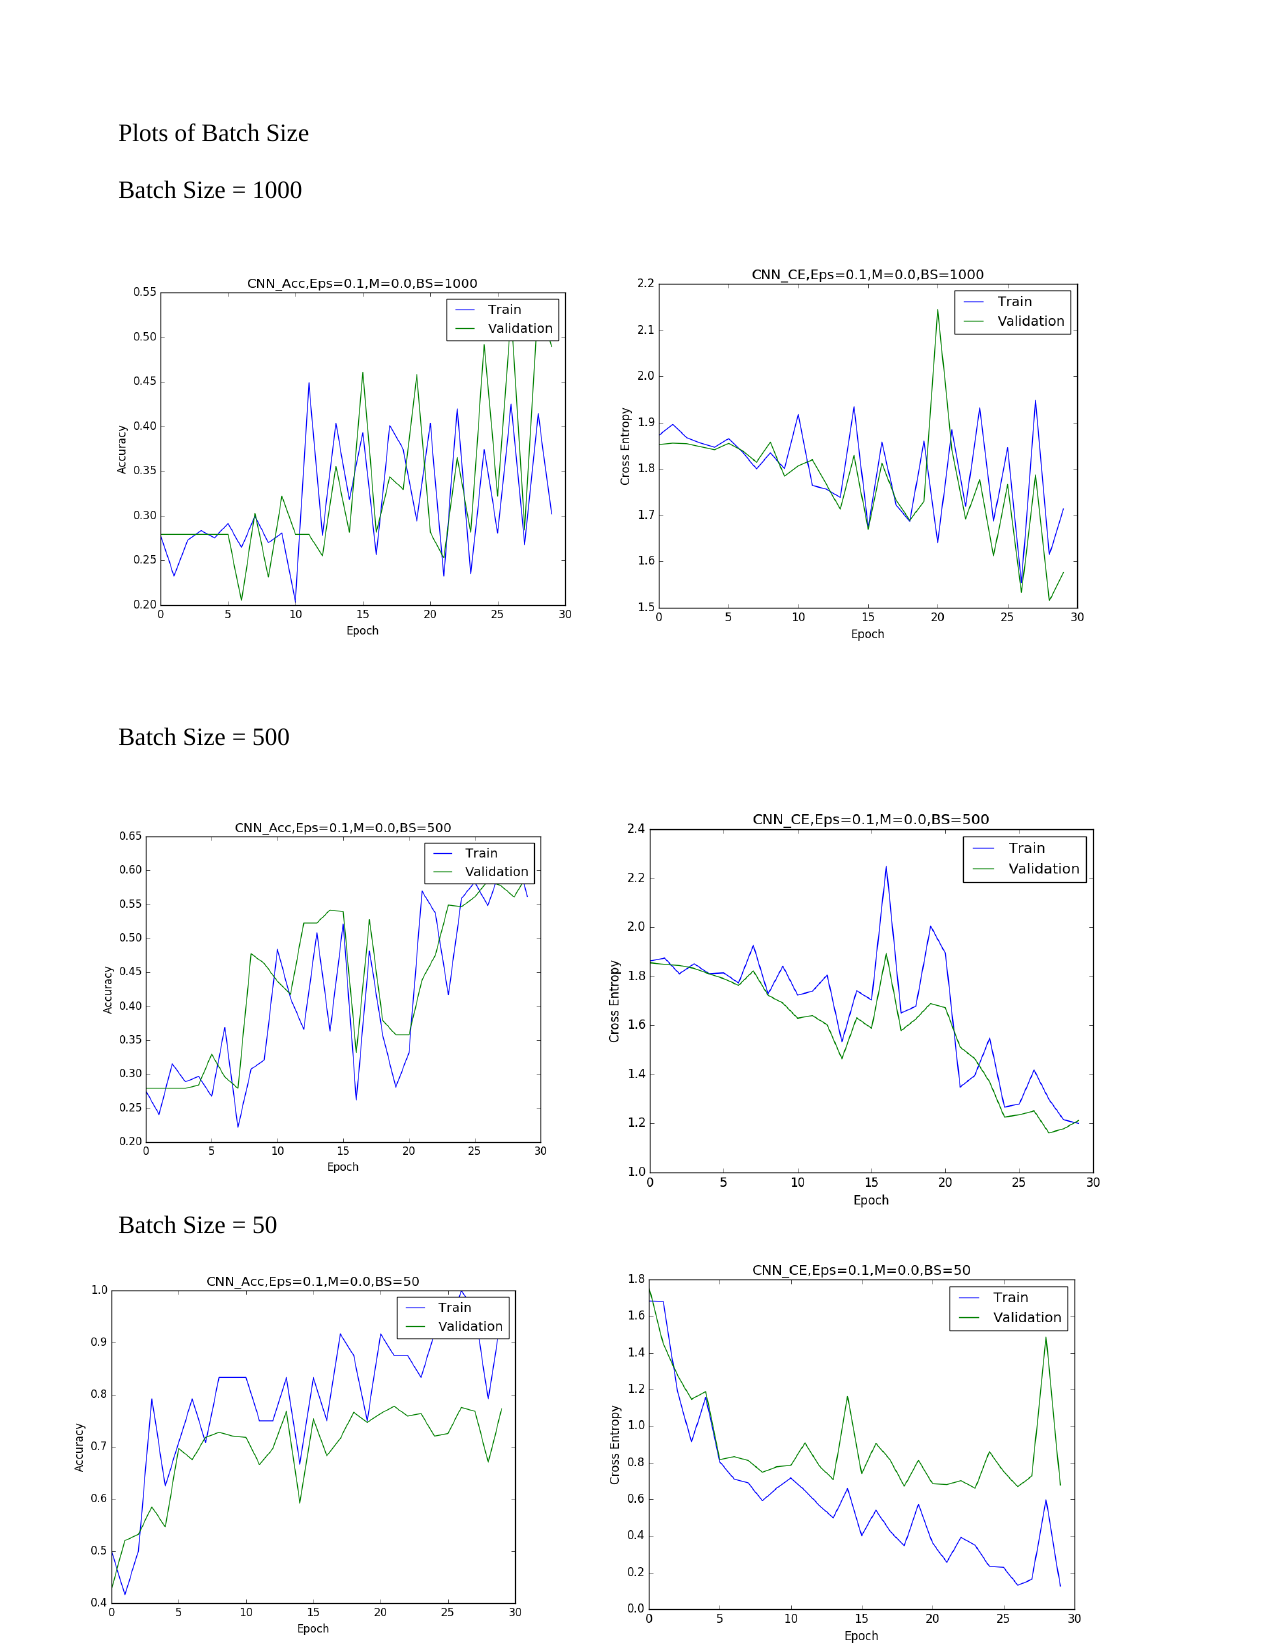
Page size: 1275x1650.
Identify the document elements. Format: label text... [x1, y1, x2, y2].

picture [580, 1239, 1129, 1650]
text Batch Size = 1000 [118, 176, 1157, 204]
picture [46, 1251, 567, 1642]
text Batch Size = 50 [118, 1211, 1157, 1239]
text Batch Size = 500 [118, 722, 1157, 751]
picture [82, 786, 1149, 1215]
text Plots of Batch Size [118, 118, 1157, 147]
picture [96, 243, 1131, 648]
